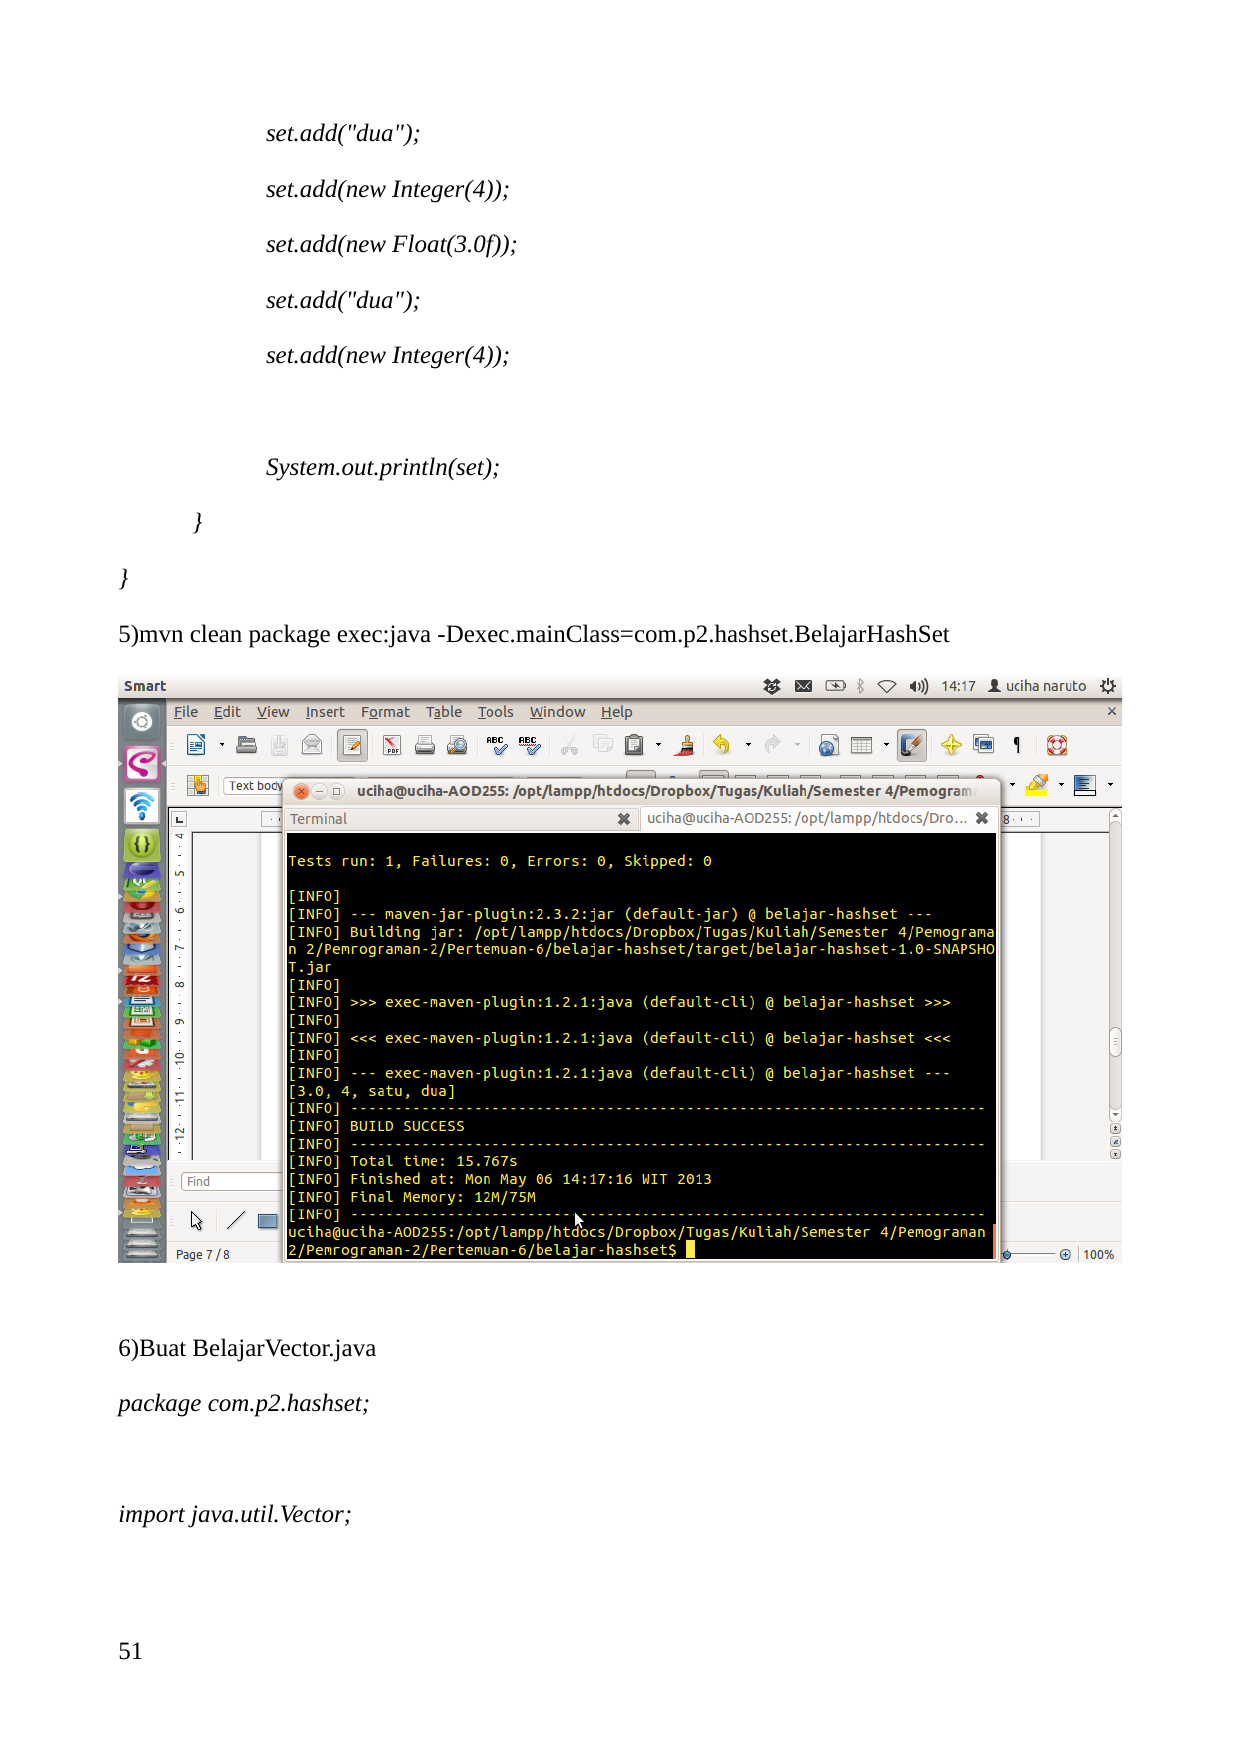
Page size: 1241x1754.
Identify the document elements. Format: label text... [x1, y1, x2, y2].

text package com.p2.hashset; [118, 1388, 1122, 1417]
text System.out.println(set); [118, 452, 1122, 481]
text set.add(new Integer(4)); [118, 341, 1122, 369]
text set.add("dua"); [118, 118, 1122, 147]
text set.add("dua"); [118, 285, 1122, 314]
text import java.util.Vector; [118, 1499, 1122, 1528]
text set.add(new Float(3.0f)); [118, 229, 1122, 258]
text } [118, 563, 1122, 592]
text set.add(new Integer(4)); [118, 174, 1122, 202]
list mvn clean package exec:java -Dexec.mainClass=com.p2.hashset.BelajarHashSet [118, 619, 1122, 647]
list Buat BelajarVector.java [118, 1333, 1122, 1361]
picture [118, 674, 1123, 1263]
text } [118, 507, 1122, 536]
